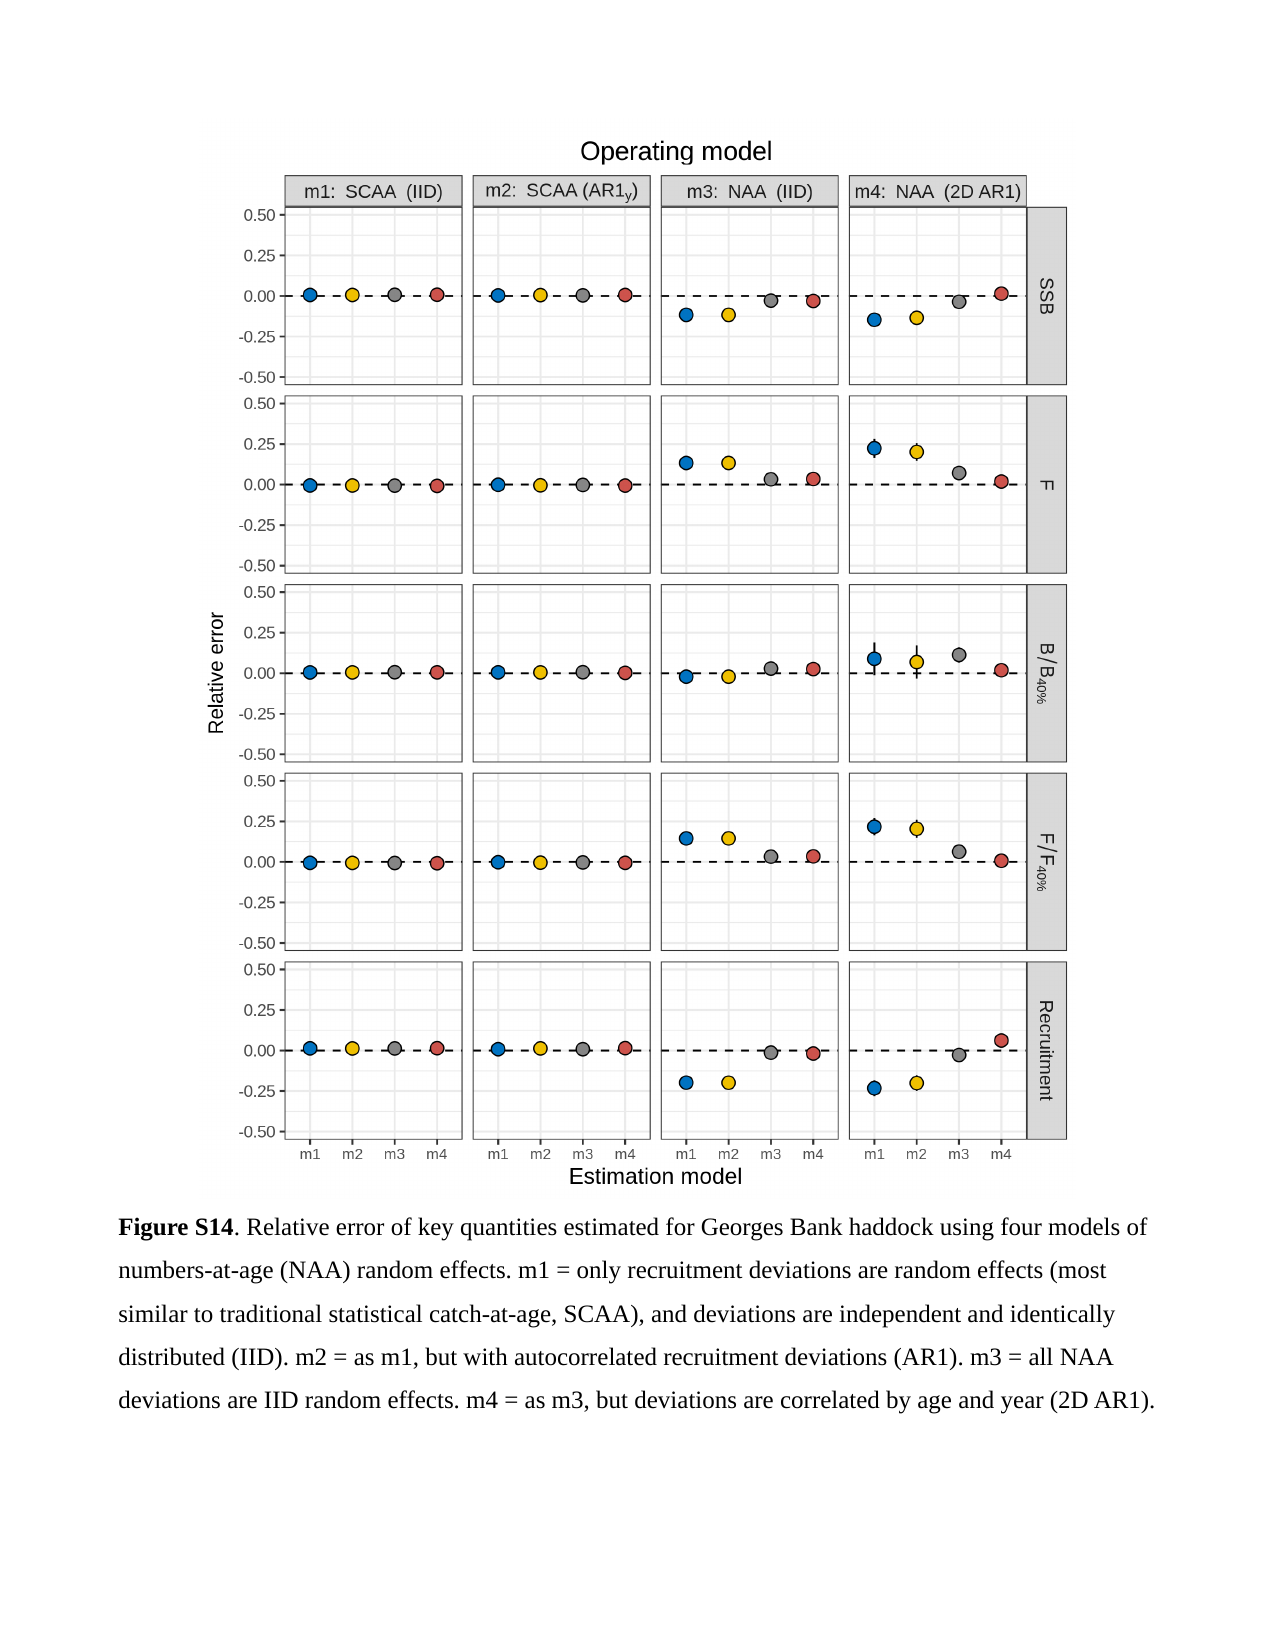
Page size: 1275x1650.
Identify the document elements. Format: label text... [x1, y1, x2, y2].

picture [198, 118, 1077, 1199]
text Figure S14. Relative error of key quantities estimated for Georges Bank haddock using four models of numbers-at-age (NAA) random effects. m1 = only recruitment deviations are random effects (most similar to traditional statistical catch-at-age, SCAA), and deviations are independent and identically distributed (IID). m2 = as m1, but with autocorrelated recruitment deviations (AR1). m3 = all NAA deviations are IID random effects. m4 = as m3, but deviations are correlated by age and year (2D AR1). [118, 1212, 1157, 1414]
